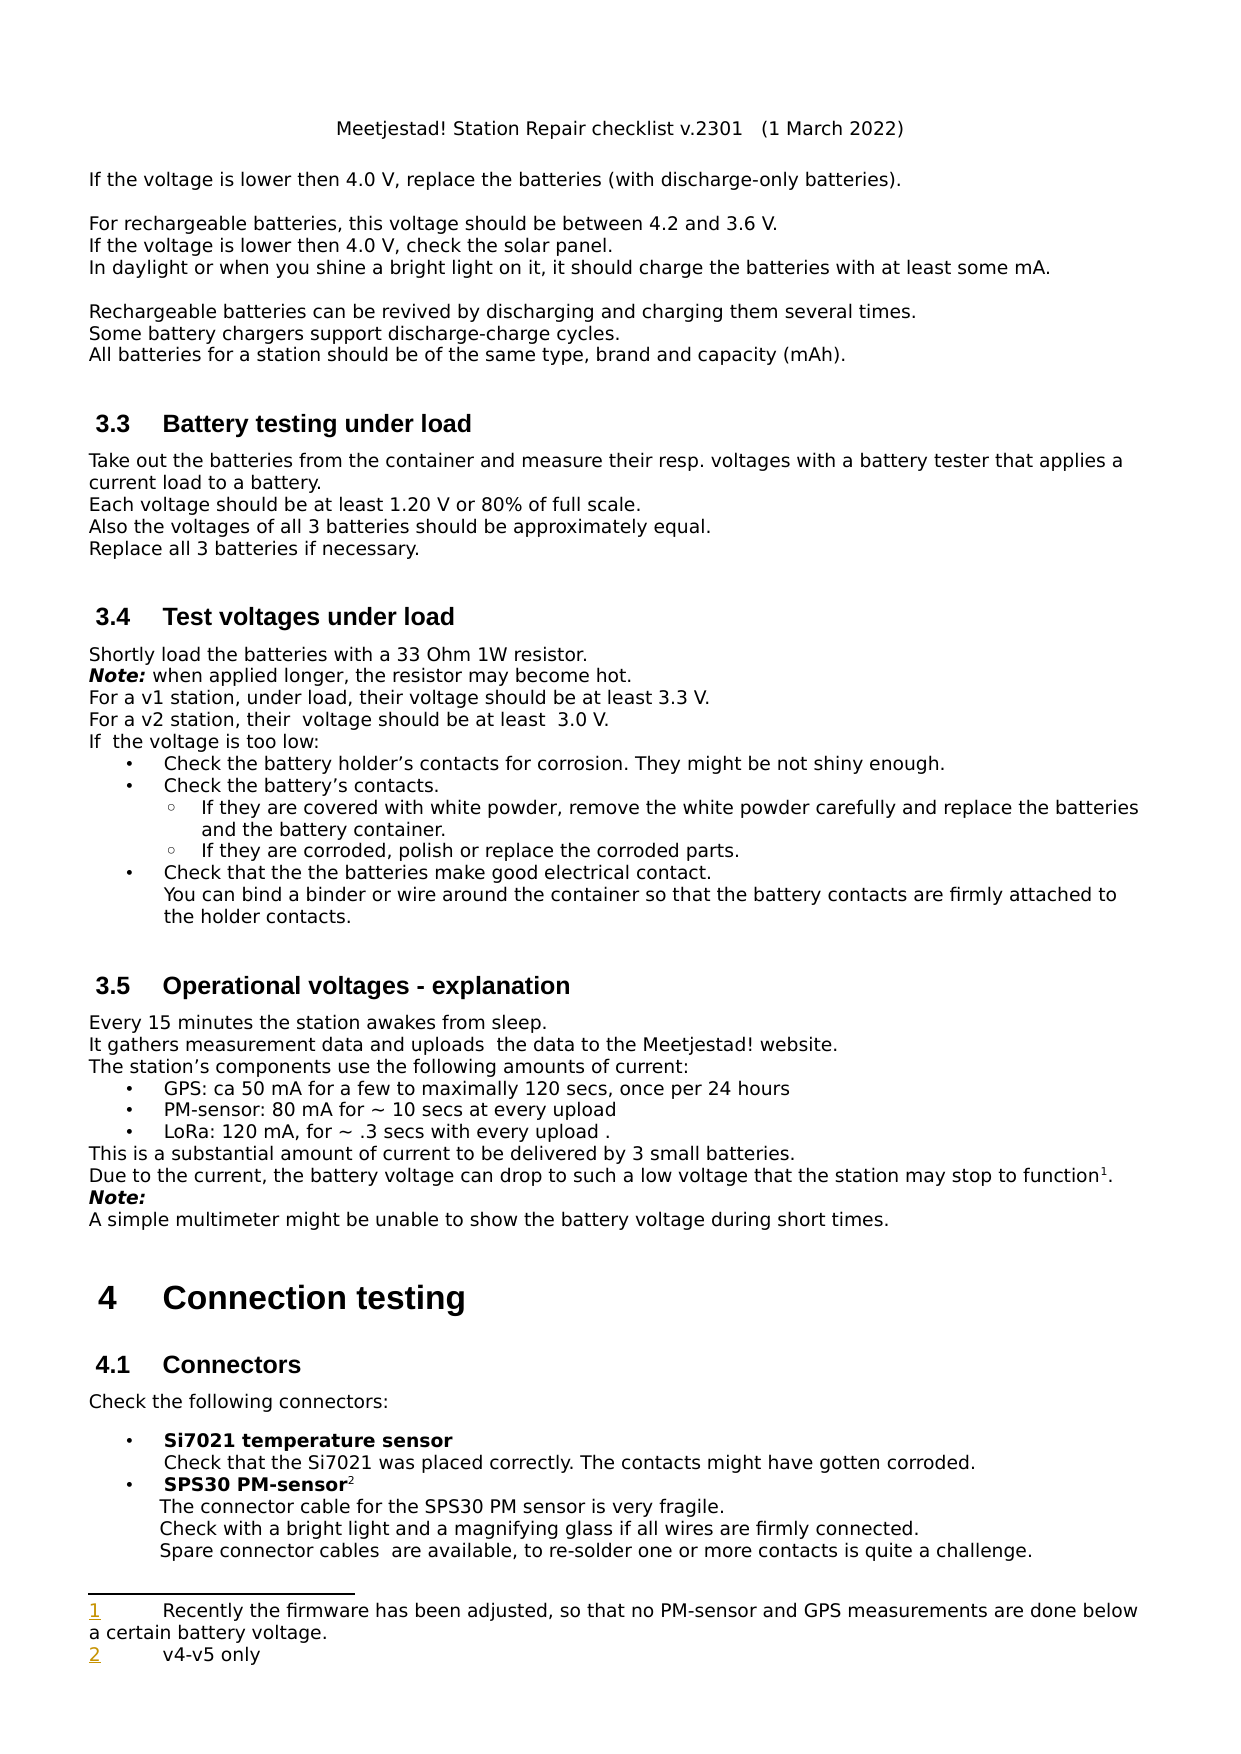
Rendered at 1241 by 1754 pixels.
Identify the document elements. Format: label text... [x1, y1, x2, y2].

list PM-sensor: 80 mA for ~ 10 secs at every upload [126, 1099, 1152, 1121]
text Also the voltages of all 3 batteries should be approximately equal. [88, 516, 1152, 538]
list GPS: ca 50 mA for a few to maximally 120 secs, once per 24 hours [126, 1078, 1152, 1099]
text Shortly load the batteries with a 33 Ohm 1W resistor. [88, 644, 1152, 666]
text If the voltage is lower then 4.0 V, replace the batteries (with discharge-only batteries). [88, 169, 1152, 191]
subtitle Test voltages under load [88, 602, 1152, 631]
text Note: A simple multimeter might be unable to show the battery voltage during short times. [88, 1187, 1152, 1253]
text The station’s components use the following amounts of current: [88, 1056, 1152, 1078]
text Rechargeable batteries can be revived by discharging and charging them several times. [88, 279, 1152, 323]
text Every 15 minutes the station awakes from sleep. It gathers measurement data and uploads the data to the Meetjestad! website. [88, 1012, 1152, 1056]
text Some battery chargers support discharge-charge cycles. [88, 323, 1152, 344]
list SPS30 PM-sensor [126, 1474, 1152, 1496]
list LoRa: 120 mA, for ~ .3 secs with every upload . [126, 1121, 1152, 1143]
text For a v1 station, under load, their voltage should be at least 3.3 V. [88, 687, 1152, 709]
list v4-v5 only [88, 1643, 1152, 1665]
text Each voltage should be at least 1.20 V or 80% of full scale. [88, 494, 1152, 516]
subtitle Connectors [88, 1349, 1152, 1378]
text All batteries for a station should be of the same type, brand and capacity (mAh). [88, 344, 1152, 366]
text Replace all 3 batteries if necessary. [88, 538, 1152, 560]
list If they are covered with white powder, remove the white powder carefully and replace the batteries and the battery container. [163, 797, 1152, 841]
text If the voltage is lower then 4.0 V, check the solar panel. In daylight or when you shine a bright light on it, it should charge the batteries with at least some mA. [88, 235, 1152, 279]
subtitle Operational voltages - explanation [88, 971, 1152, 999]
list Check the battery holder’s contacts for corrosion. They might be not shiny enough. [126, 753, 1152, 775]
list Check the battery’s contacts. [126, 775, 1152, 797]
subtitle Connection testing [88, 1278, 1152, 1316]
text Take out the batteries from the container and measure their resp. voltages with a battery tester that applies a current load to a battery. [88, 450, 1152, 494]
list Si7021 temperature sensor [126, 1431, 1152, 1452]
subtitle Battery testing under load [88, 409, 1152, 438]
text For rechargeable batteries, this voltage should be between 4.2 and 3.6 V. [88, 213, 1152, 235]
text The connector cable for the SPS30 PM sensor is very fragile. Check with a bright light and a magnifying glass if all wires are firmly connected. Spare connector cables are available, to re-solder one or more contacts is quite a challenge. [159, 1496, 1152, 1562]
list Check that the the batteries make good electrical contact. You can bind a binder or wire around the container so that the battery contacts are firmly attached to the holder contacts. [126, 862, 1152, 928]
text For a v2 station, their voltage should be at least 3.0 V. [88, 709, 1152, 731]
text Check the following connectors: [88, 1391, 1152, 1413]
text If the voltage is too low: [88, 731, 1152, 753]
list If they are corroded, polish or replace the corroded parts. [163, 841, 1152, 862]
text This is a substantial amount of current to be delivered by 3 small batteries. Due to the current, the battery voltage can drop to such a low voltage that the station may stop to function. [88, 1143, 1152, 1187]
text Note: when applied longer, the resistor may become hot. [88, 666, 1152, 687]
list Check that the Si7021 was placed correctly. The contacts might have gotten corroded. [126, 1452, 1152, 1474]
text Recently the firmware has been adjusted, so that no PM-sensor and GPS measurements are done below a certain battery voltage. [88, 1600, 1152, 1643]
